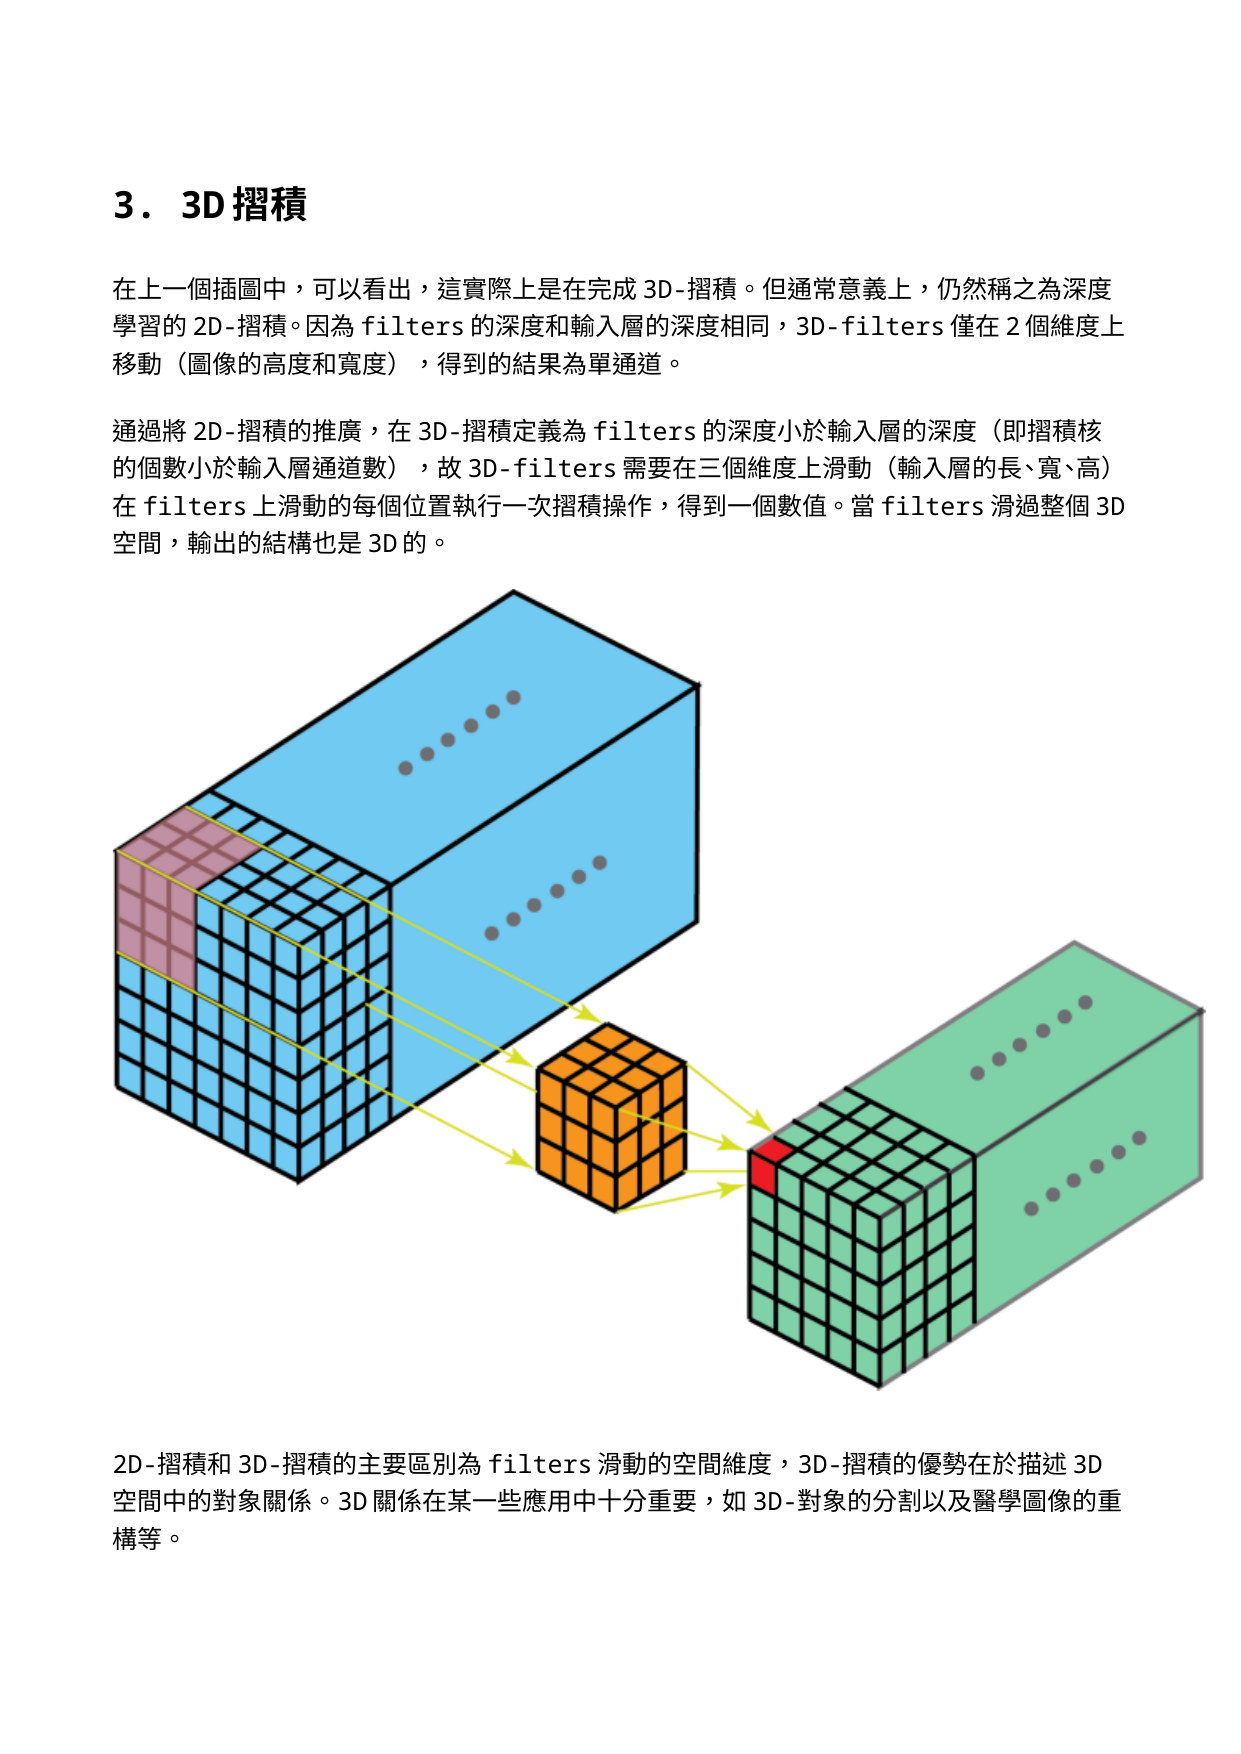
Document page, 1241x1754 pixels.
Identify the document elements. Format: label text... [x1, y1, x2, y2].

picture [112, 589, 1206, 1391]
subtitle 3. 3D摺積 [112, 164, 1125, 239]
text 2D-摺積和3D-摺積的主要區別為filters滑動的空間維度，3D-摺積的優勢在於描述3D空間中的對象關係。3D關係在某一些應用中十分重要，如3D-對象的分割以及醫學圖像的重構等。 [112, 1444, 1125, 1556]
text 在上一個插圖中，可以看出，這實際上是在完成3D-摺積。但通常意義上，仍然稱之為深度學習的2D-摺積。因為filters的深度和輸入層的深度相同，3D-filters僅在2個維度上移動（圖像的高度和寬度），得到的結果為單通道。 [112, 269, 1125, 381]
text 通過將2D-摺積的推廣，在3D-摺積定義為filters的深度小於輸入層的深度（即摺積核的個數小於輸入層通道數），故3D-filters需要在三個維度上滑動（輸入層的長、寬、高）。在filters上滑動的每個位置執行一次摺積操作，得到一個數值。當filters滑過整個3D空間，輸出的結構也是3D的。 [112, 410, 1125, 560]
